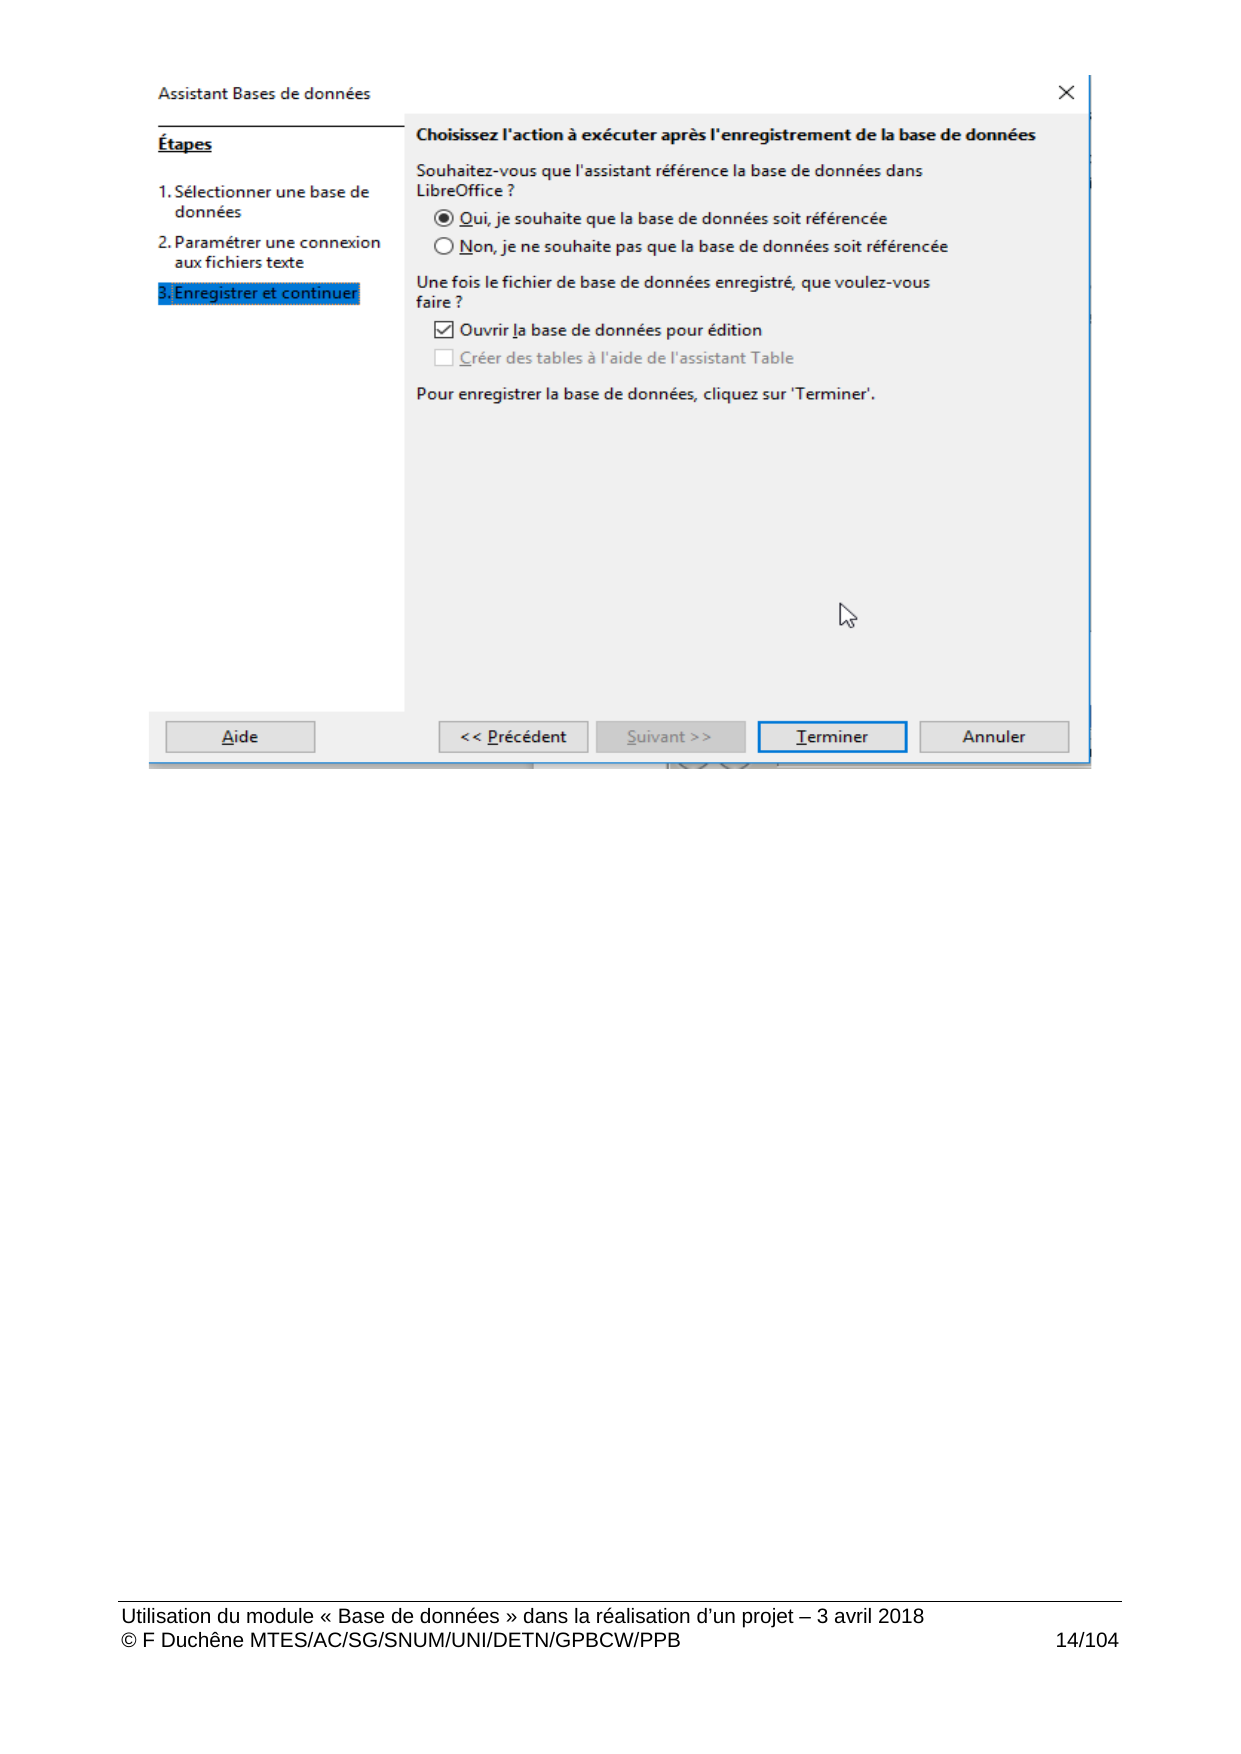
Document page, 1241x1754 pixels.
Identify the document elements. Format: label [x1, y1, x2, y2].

picture [148, 75, 1092, 769]
